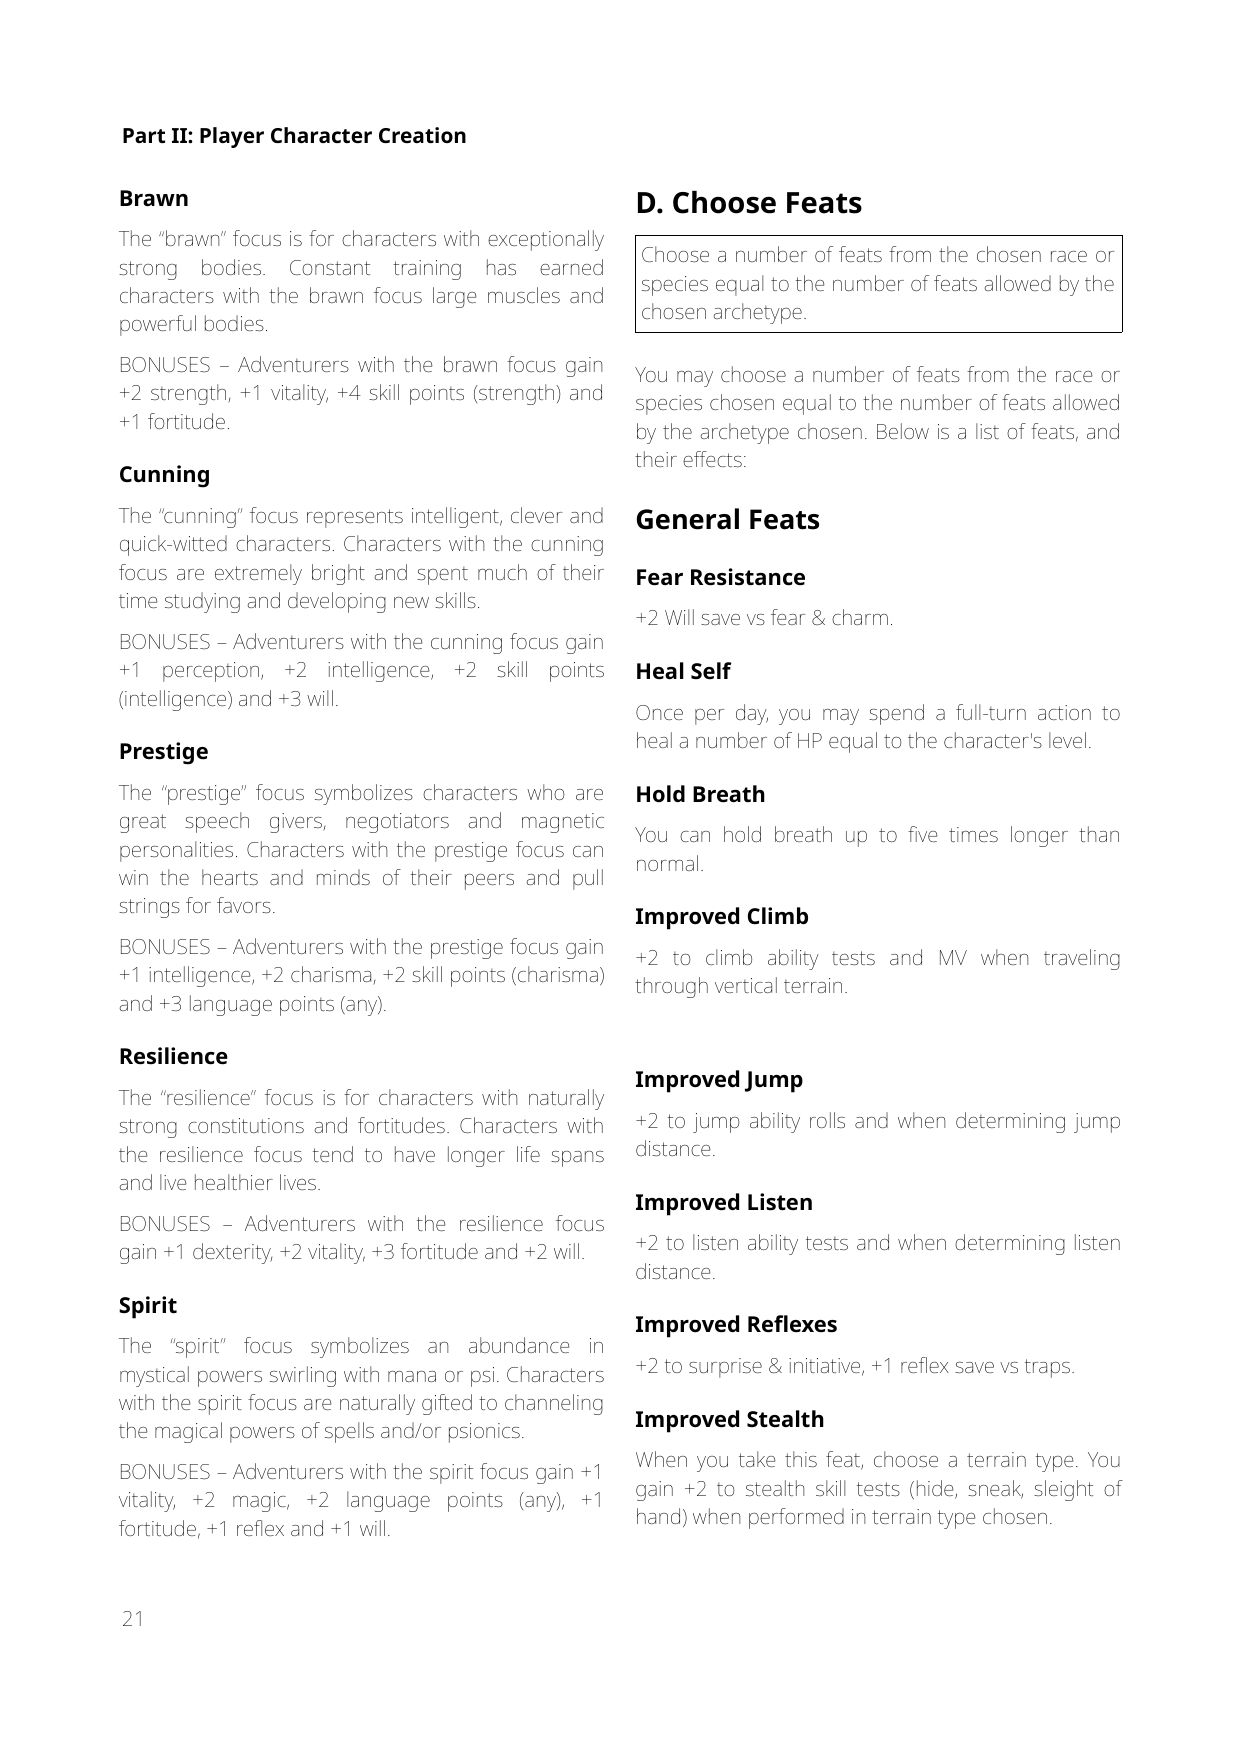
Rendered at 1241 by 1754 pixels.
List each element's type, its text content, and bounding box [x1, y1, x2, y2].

text +2 to jump ability rolls and when determining jump distance. [635, 1106, 1122, 1163]
text BONUSES – Adventurers with the prestige focus gain +1 intelligence, +2 charisma, +2 skill points (charisma) and +3 language points (any). [118, 932, 605, 1017]
text +2 Will save vs fear & charm. [635, 603, 1122, 632]
text The “brawn” focus is for characters with exceptionally strong bodies. Constant training has earned characters with the brawn focus large muscles and powerful bodies. [118, 224, 605, 338]
text BONUSES – Adventurers with the cunning focus gain +1 perception, +2 intelligence, +2 skill points (intelligence) and +3 will. [118, 627, 605, 712]
text Resilience [118, 1041, 605, 1071]
text The “spirit” focus symbolizes an abundance in mystical powers swirling with mana or psi. Characters with the spirit focus are naturally gifted to channeling the magical powers of spells and/or psionics. [118, 1331, 605, 1445]
text +2 to surprise & initiative, +1 reflex save vs traps. [635, 1351, 1122, 1379]
text Improved Stealth [635, 1403, 1122, 1433]
text +2 to climb ability tests and MV when traveling through vertical terrain. [635, 943, 1122, 1000]
text Cunning [118, 459, 605, 489]
text Improved Listen [635, 1187, 1122, 1217]
text Improved Climb [635, 901, 1122, 931]
table_header Choose a number of feats from the chosen race or species equal to the number of feats allowed by the chosen archetype. [636, 236, 1122, 332]
text Improved Reflexes [635, 1309, 1122, 1339]
text Prestige [118, 736, 605, 766]
text BONUSES – Adventurers with the spirit focus gain +1 vitality, +2 magic, +2 language points (any), +1 fortitude, +1 reflex and +1 will. [118, 1457, 605, 1542]
text You can hold breath up to five times longer than normal. [635, 820, 1122, 877]
text Once per day, you may spend a full-turn action to heal a number of HP equal to the character's level. [635, 698, 1122, 754]
text The “resilience” focus is for characters with naturally strong constitutions and fortitudes. Characters with the resilience focus tend to have longer life spans and live healthier lives. [118, 1083, 605, 1197]
text The “prestige” focus symbolizes characters who are great speech givers, negotiators and magnetic personalities. Characters with the prestige focus can win the hearts and minds of their peers and pull strings for favors. [118, 778, 605, 920]
text Improved Jump [635, 1064, 1122, 1094]
text You may choose a number of feats from the race or species chosen equal to the number of feats allowed by the archetype chosen. Below is a list of feats, and their effects: [635, 360, 1122, 474]
text Hold Breath [635, 778, 1122, 808]
text Brawn [118, 182, 605, 212]
subtitle General Feats [635, 500, 1122, 537]
text When you take this feat, choose a terrain type. You gain +2 to stealth skill tests (hide, sneak, sleight of hand) when performed in terrain type chosen. [635, 1445, 1122, 1531]
text BONUSES – Adventurers with the resilience focus gain +1 dexterity, +2 vitality, +3 fortitude and +2 will. [118, 1209, 605, 1266]
text Spirit [118, 1289, 605, 1319]
subtitle D. Choose Feats [635, 182, 1122, 222]
text The “cunning” focus represents intelligent, clever and quick-witted characters. Characters with the cunning focus are extremely bright and spent much of their time studying and developing new skills. [118, 501, 605, 615]
text BONUSES – Adventurers with the brawn focus gain +2 strength, +1 vitality, +4 skill points (strength) and +1 fortitude. [118, 350, 605, 435]
text Fear Resistance [635, 562, 1122, 592]
text +2 to listen ability tests and when determining listen distance. [635, 1228, 1122, 1285]
text Heal Self [635, 656, 1122, 686]
